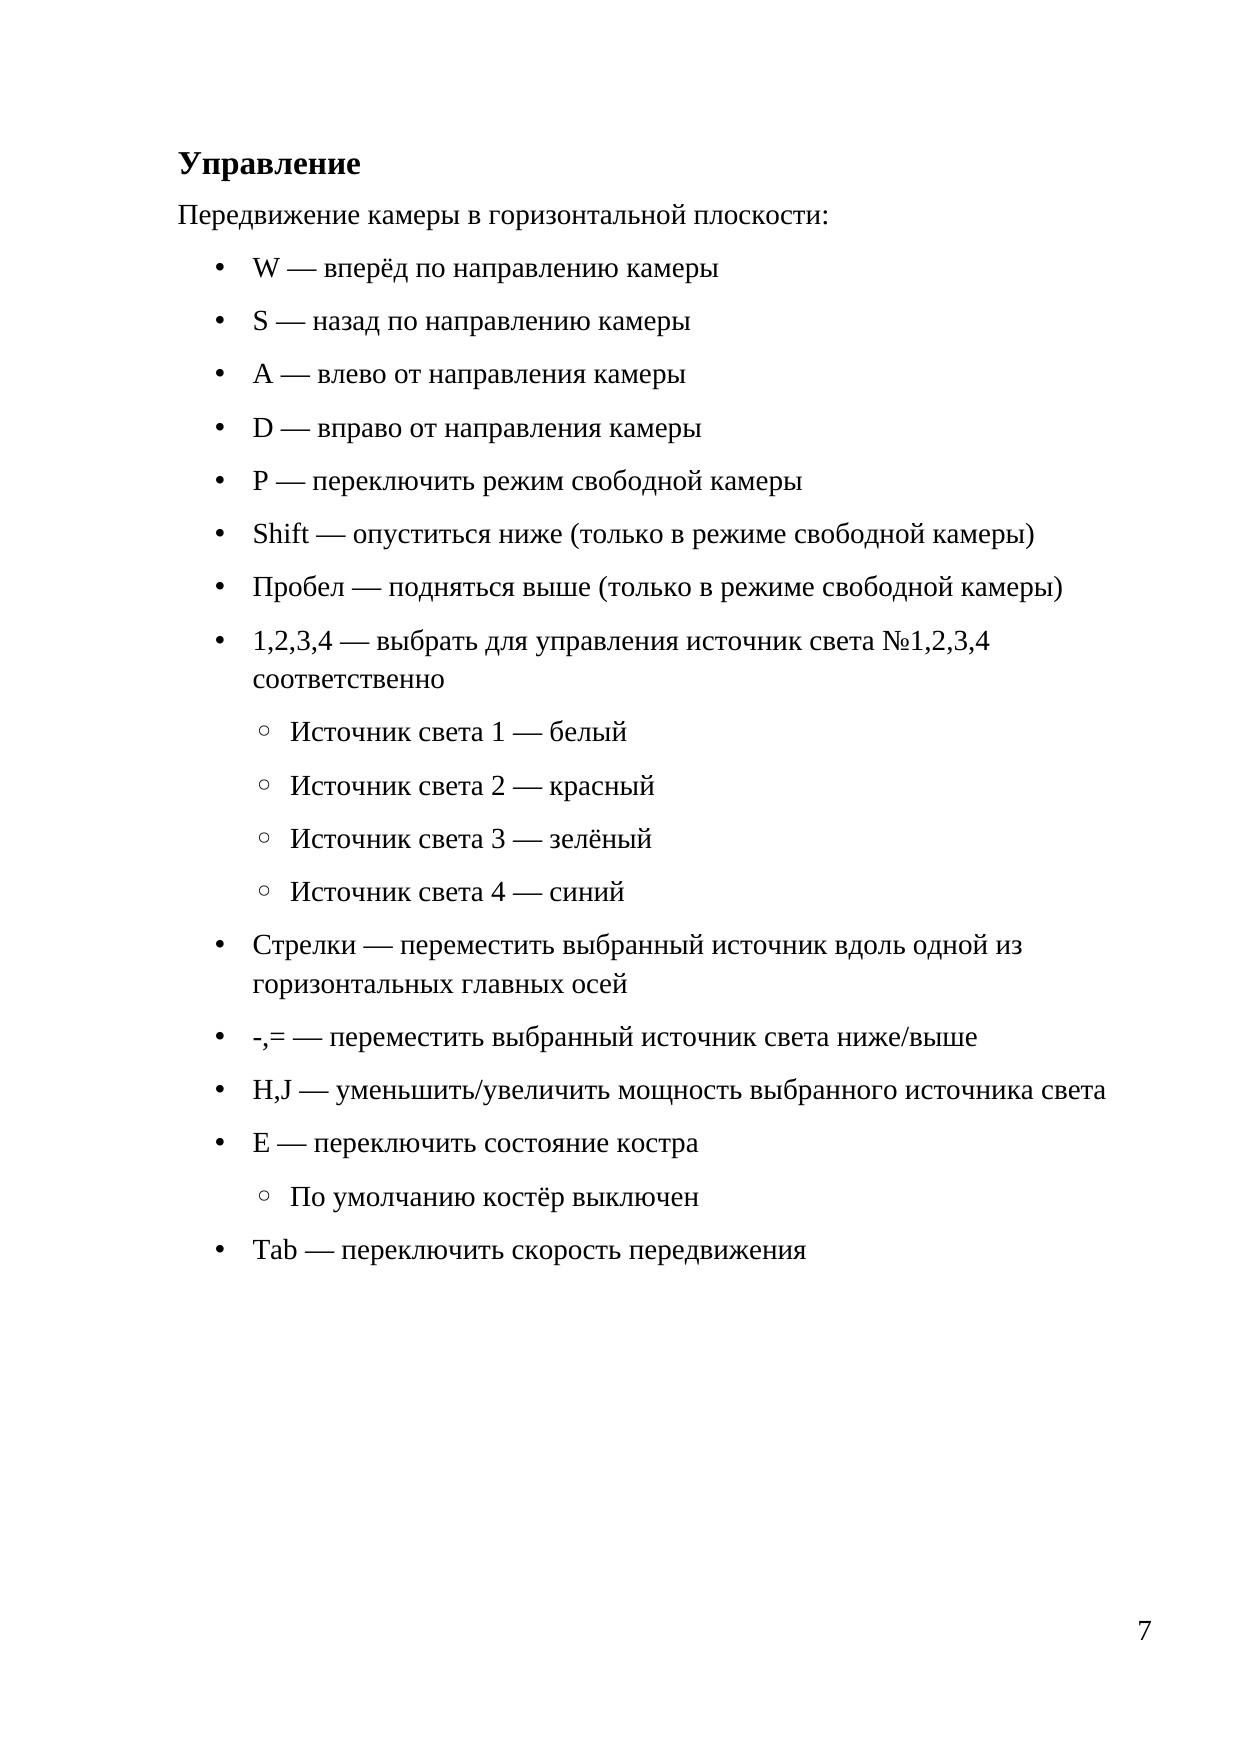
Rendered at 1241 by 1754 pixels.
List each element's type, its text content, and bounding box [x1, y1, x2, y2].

list P — переключить режим свободной камеры [215, 463, 1152, 497]
list По умолчанию костёр выключен [252, 1179, 1152, 1212]
list D — вправо от направления камеры [215, 410, 1152, 443]
list Источник света 2 — красный [252, 768, 1152, 801]
list H,J — уменьшить/увеличить мощность выбранного источника света [215, 1072, 1152, 1106]
list Источник света 4 — синий [252, 874, 1152, 908]
list -,= — переместить выбранный источник света ниже/выше [215, 1019, 1152, 1053]
text Передвижение камеры в горизонтальной плоскости: [177, 197, 1152, 231]
list Стрелки — переместить выбранный источник вдоль одной из горизонтальных главных осей [215, 927, 1152, 999]
list W — вперёд по направлению камеры [215, 250, 1152, 284]
list 1,2,3,4 — выбрать для управления источник света №1,2,3,4 соответственно [215, 623, 1152, 695]
list E — переключить состояние костра [215, 1126, 1152, 1159]
list Shift — опуститься ниже (только в режиме свободной камеры) [215, 516, 1152, 550]
list Источник света 1 — белый [252, 714, 1152, 748]
subtitle Управление [177, 143, 1152, 181]
list Tab — переключить скорость передвижения [215, 1232, 1152, 1266]
list Пробел — подняться выше (только в режиме свободной камеры) [215, 569, 1152, 603]
list Источник света 3 — зелёный [252, 821, 1152, 854]
list A — влево от направления камеры [215, 357, 1152, 390]
list S — назад по направлению камеры [215, 303, 1152, 337]
